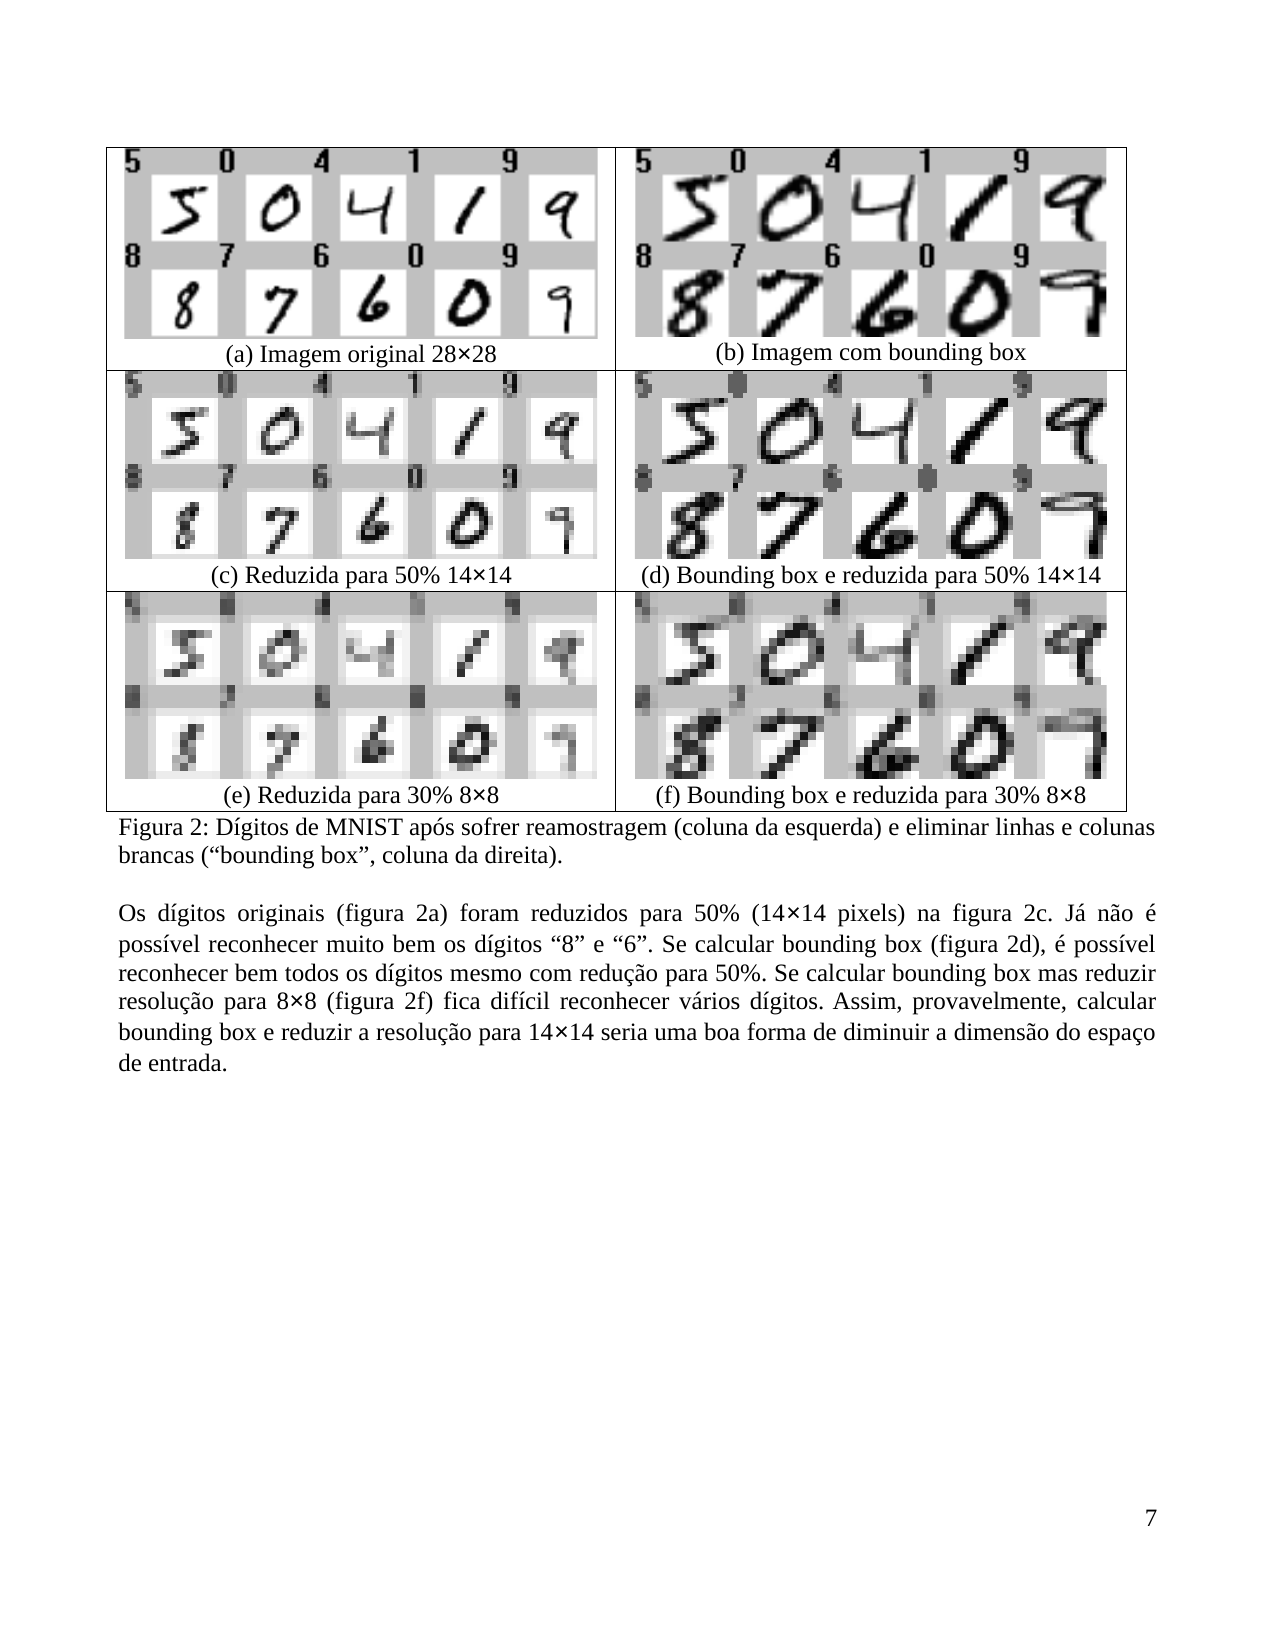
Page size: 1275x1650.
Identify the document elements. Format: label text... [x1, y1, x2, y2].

text Figura 2: Dígitos de MNIST após sofrer reamostragem (coluna da esquerda) e eliminar linhas e colunas brancas (“bounding box”, coluna da direita). [118, 812, 1157, 869]
table_cell (f) Bounding box e reduzida para 30% 8×8 [616, 592, 1126, 811]
table_cell (c) Reduzida para 50% 14×14 [107, 371, 615, 591]
table_header (a) Imagem original 28×28 [107, 148, 615, 370]
text Os dígitos originais (figura 2a) foram reduzidos para 50% (14×14 pixels) na figura 2c. Já não é possível reconhecer muito bem os dígitos “8” e “6”. Se calcular bounding box (figura 2d), é possível reconhecer bem todos os dígitos mesmo com redução para 50%. Se calcular bounding box mas reduzir resolução para 8×8 (figura 2f) fica difícil reconhecer vários dígitos. Assim, provavelmente, calcular bounding box e reduzir a resolução para 14×14 seria uma boa forma de diminuir a dimensão do espaço de entrada. [118, 898, 1157, 1077]
table_cell (e) Reduzida para 30% 8×8 [107, 592, 615, 811]
table_cell (d) Bounding box e reduzida para 50% 14×14 [616, 371, 1126, 591]
table_header (b) Imagem com bounding box [616, 148, 1126, 370]
